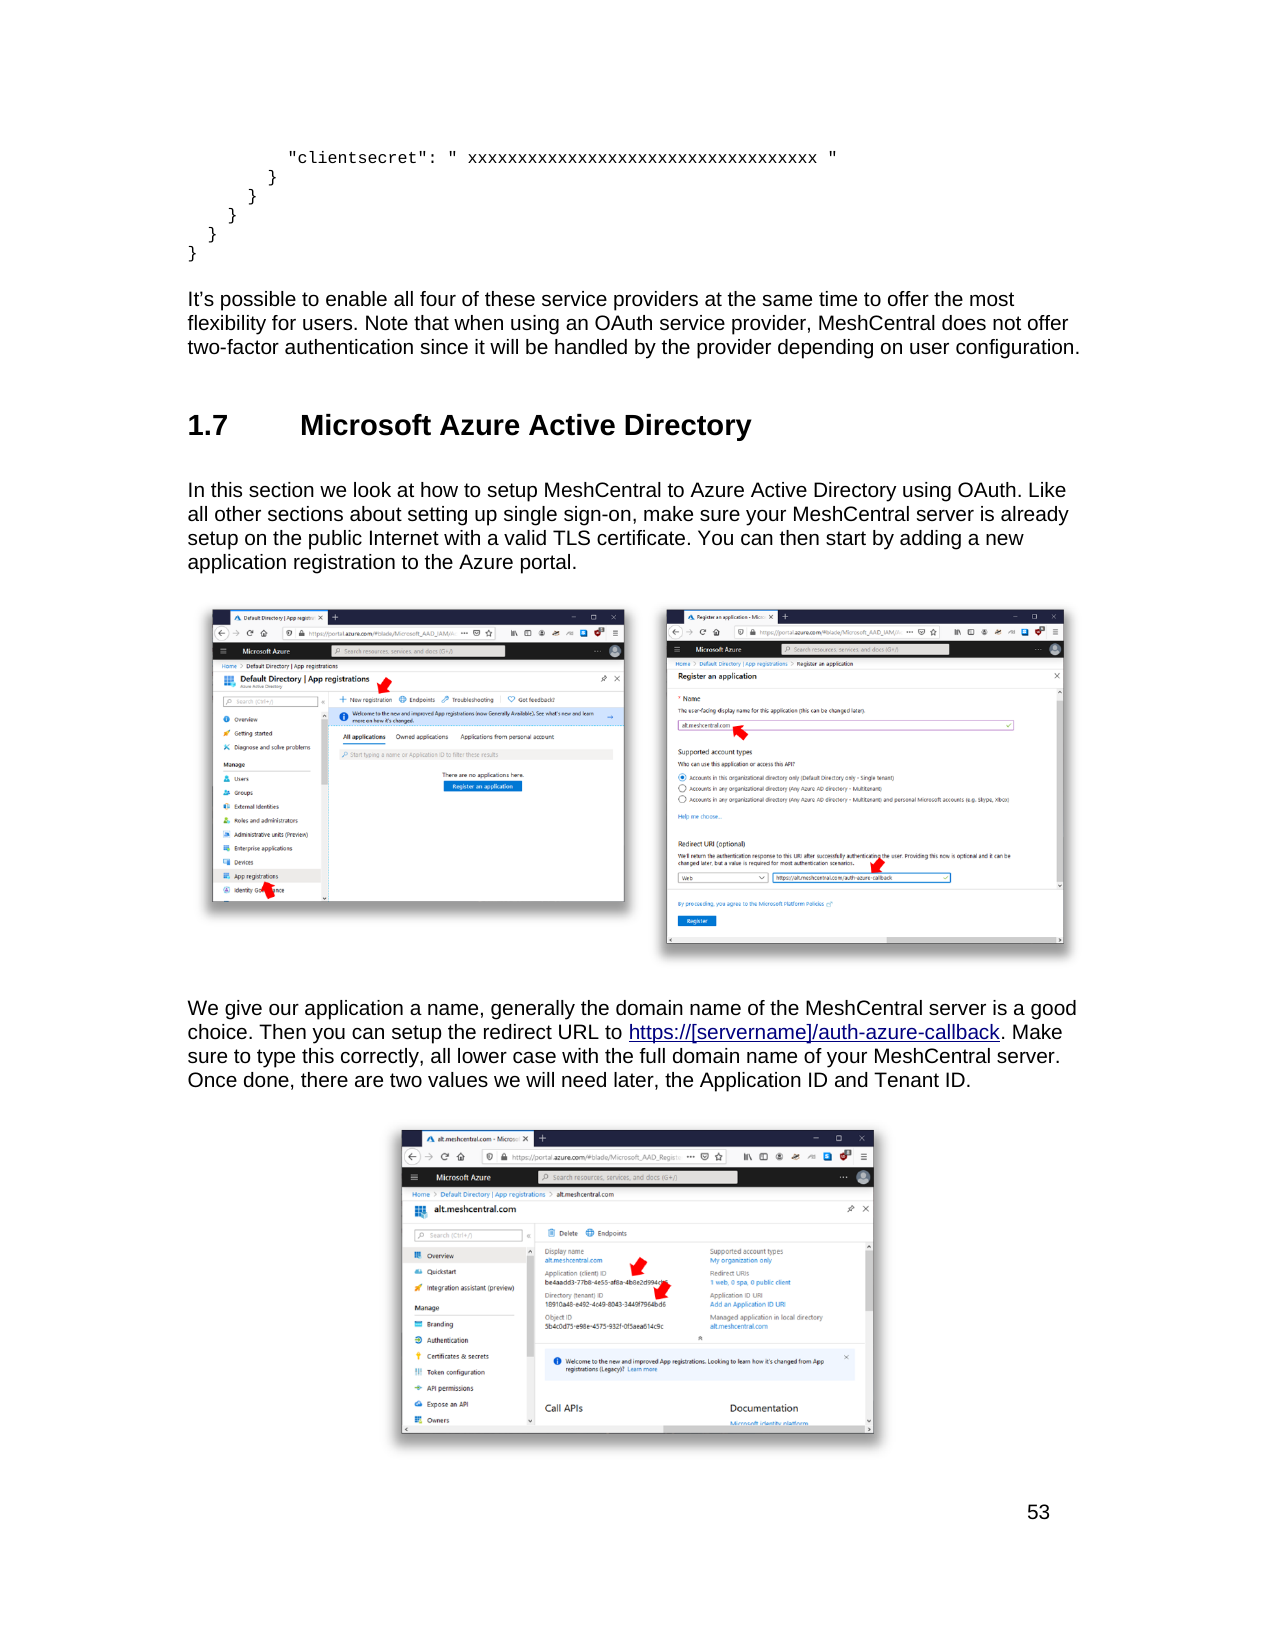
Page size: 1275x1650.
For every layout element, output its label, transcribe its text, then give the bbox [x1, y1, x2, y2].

text "clientsecret": " xxxxxxxxxxxxxxxxxxxxxxxxxxxxxxxxxxx " [187, 150, 1087, 169]
text In this section we look at how to setup MeshCentral to Azure Active Directory using OAuth. Like all other sections about setting up single sign-on, make sure your MeshCentral server is already setup on the public Internet with a valid TLS certificate. You can then start by adding a new application registration to the Azure portal. [187, 478, 1087, 574]
subtitle Microsoft Azure Active Directory [187, 408, 1087, 441]
text } [187, 244, 1087, 263]
text } [187, 188, 1087, 207]
text } [187, 207, 1087, 225]
text } [187, 169, 1087, 188]
text It’s possible to enable all four of these service providers at the same time to offer the most flexibility for users. Note that when using an OAuth service provider, MeshCentral does not offer two-factor authentication since it will be handled by the provider depending on user configuration. [187, 287, 1087, 359]
text } [187, 225, 1087, 244]
text We give our application a name, generally the domain name of the MeshCentral server is a good choice. Then you can setup the redirect URL to https://[servername]/auth-azure-callback. Make sure to type this correctly, all lower case with the full domain name of your MeshCentral server. Once done, there are two values we will need later, the Application ID and Tenant ID. [187, 996, 1087, 1092]
